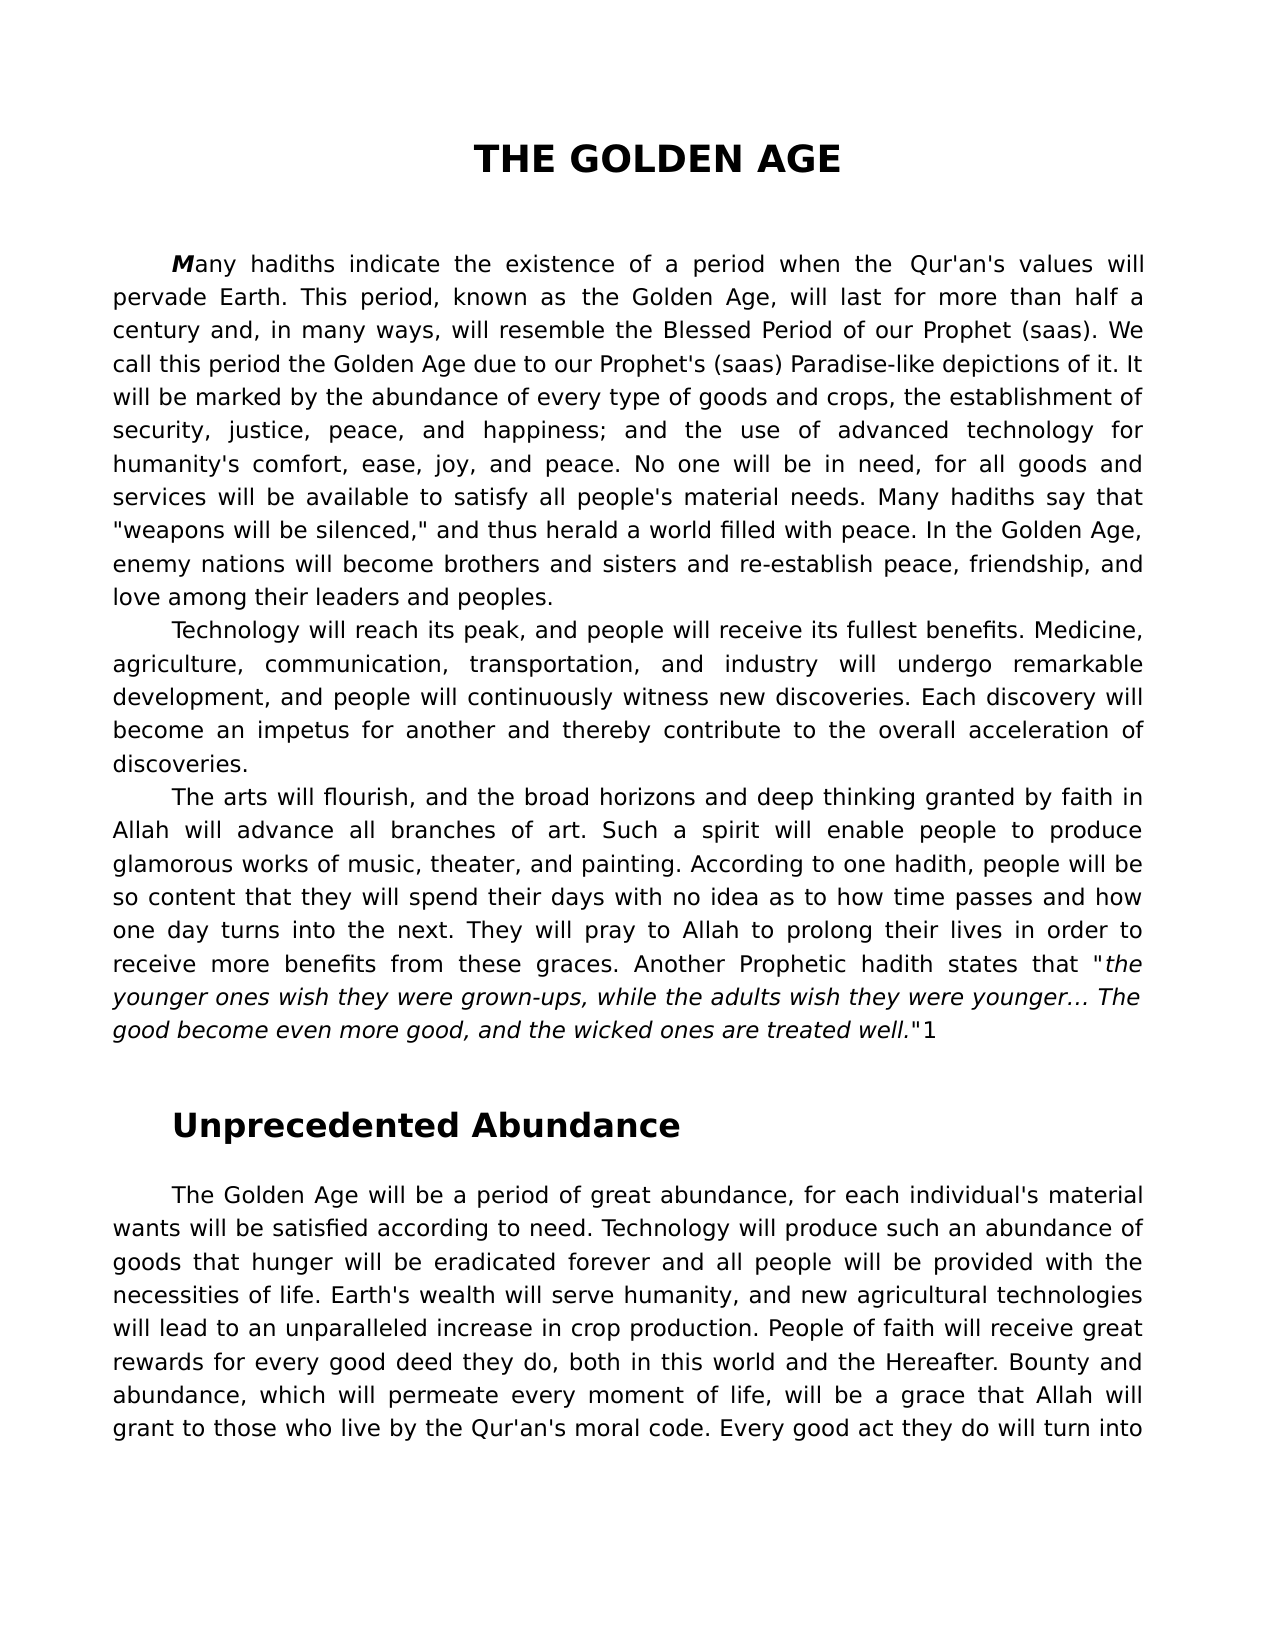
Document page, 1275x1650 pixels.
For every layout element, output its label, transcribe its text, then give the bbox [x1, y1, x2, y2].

text The arts will flourish, and the broad horizons and deep thinking granted by faith in Allah will advance all branches of art. Such a spirit will enable people to produce glamorous works of music, theater, and painting. According to one hadith, people will be so content that they will spend their days with no idea as to how time passes and how one day turns into the next. They will pray to Allah to prolong their lives in order to receive more benefits from these graces. Another Prophetic hadith states that "the younger ones wish they were grown-ups, while the adults wish they were younger… The good become even more good, and the wicked ones are treated well."1 [112, 779, 1145, 1046]
text Unprecedented Abundance [112, 1112, 1145, 1143]
text Technology will reach its peak, and people will receive its fullest benefits. Medicine, agriculture, communication, transportation, and industry will undergo remarkable development, and people will continuously witness new discoveries. Each discovery will become an impetus for another and thereby contribute to the overall acceleration of discoveries. [112, 612, 1145, 779]
text Many hadiths indicate the existence of a period when the Qur'an's values will pervade Earth. This period, known as the Golden Age, will last for more than half a century and, in many ways, will resemble the Blessed Period of our Prophet (saas). We call this period the Golden Age due to our Prophet's (saas) Paradise-like depictions of it. It will be marked by the abundance of every type of goods and crops, the establishment of security, justice, peace, and happiness; and the use of advanced technology for humanity's comfort, ease, joy, and peace. No one will be in need, for all goods and services will be available to satisfy all people's material needs. Many hadiths say that "weapons will be silenced," and thus herald a world filled with peace. In the Golden Age, enemy nations will become brothers and sisters and re-establish peace, friendship, and love among their leaders and peoples. [112, 246, 1145, 612]
text The Golden Age will be a period of great abundance, for each individual's material wants will be satisfied according to need. Technology will produce such an abundance of goods that hunger will be eradicated forever and all people will be provided with the necessities of life. Earth's wealth will serve humanity, and new agricultural technologies will lead to an unparalleled increase in crop production. People of faith will receive great rewards for every good deed they do, both in this world and the Hereafter. Bounty and abundance, which will permeate every moment of life, will be a grace that Allah will grant to those who live by the Qur'an's moral code. Every good act they do will turn into [112, 1177, 1145, 1443]
text THE GOLDEN AGE [112, 148, 1145, 179]
